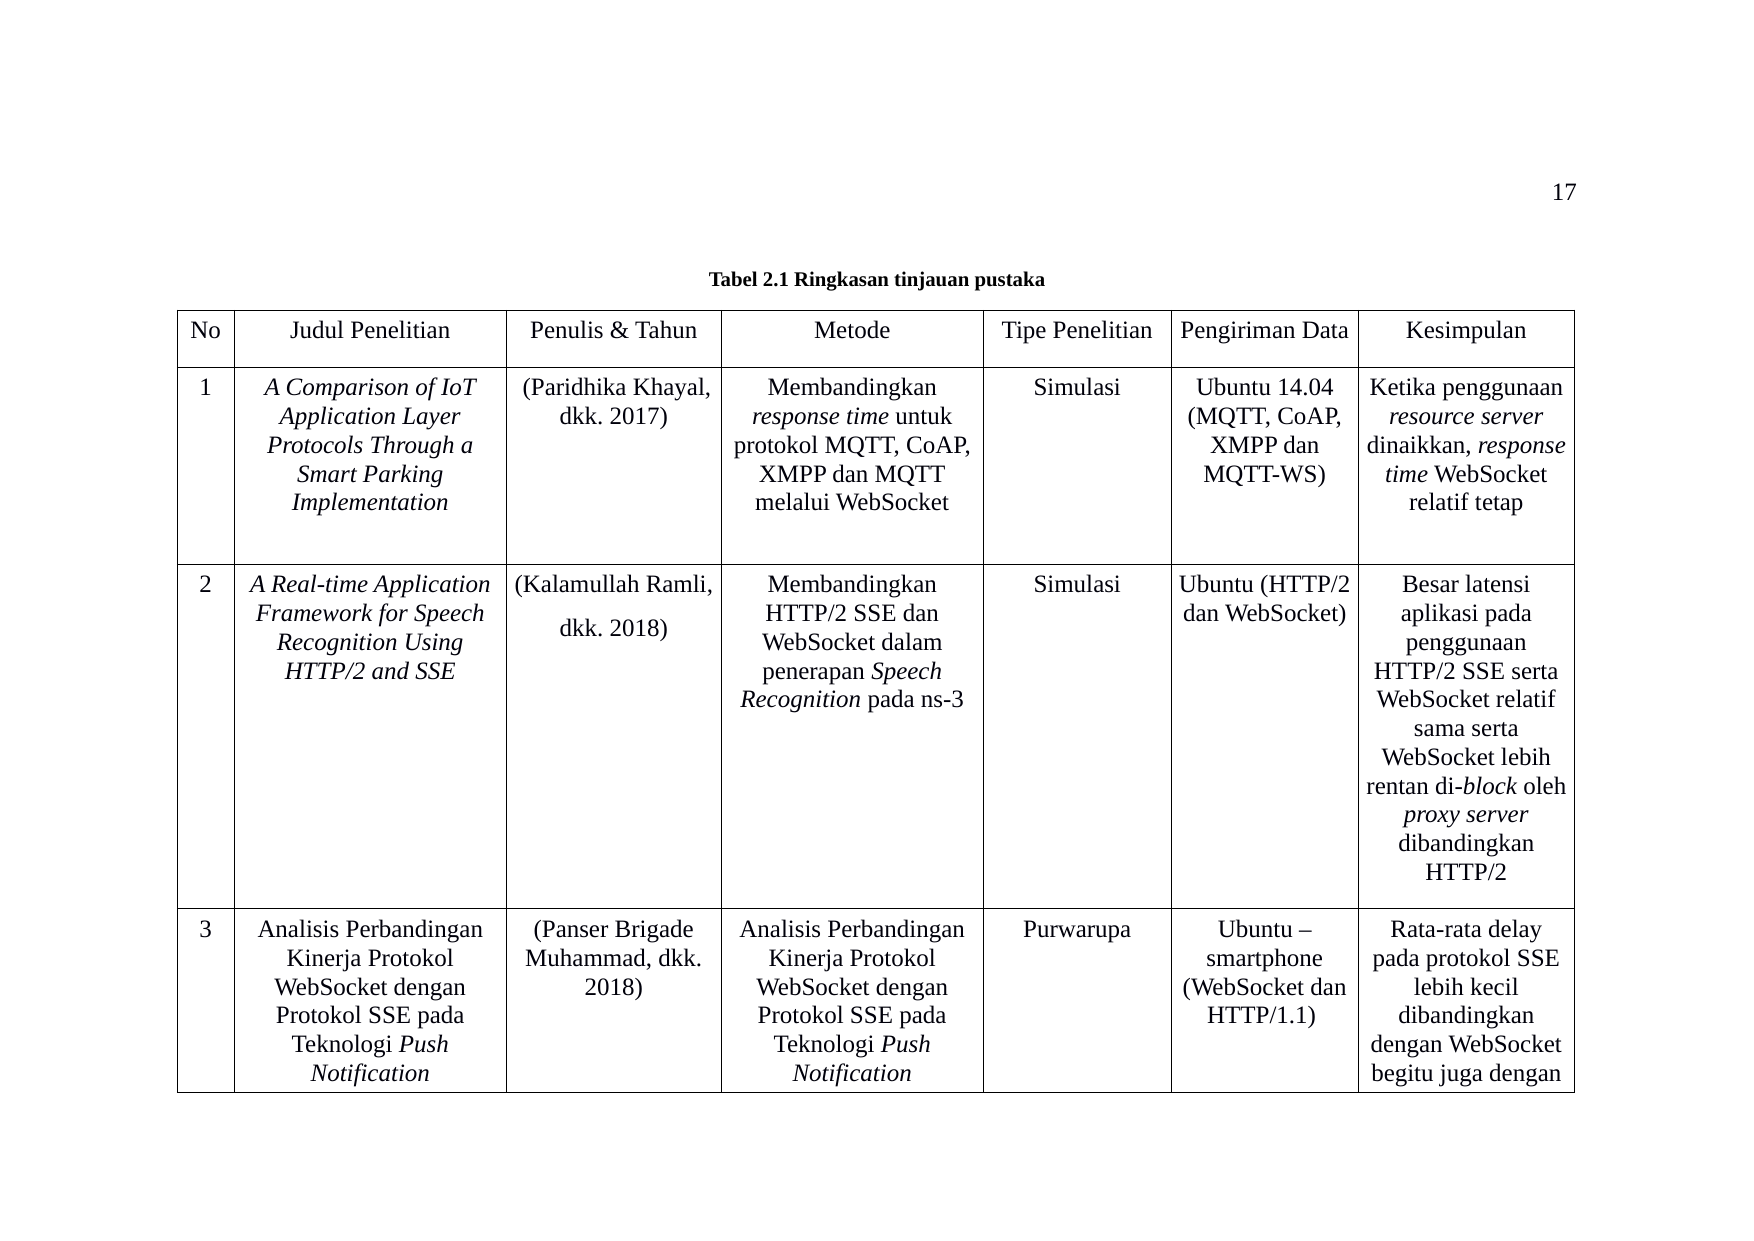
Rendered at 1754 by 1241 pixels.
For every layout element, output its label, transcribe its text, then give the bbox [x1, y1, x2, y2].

table_cell 1 [178, 368, 234, 564]
table_cell Analisis Perbandingan Kinerja Protokol WebSocket dengan Protokol SSE pada Teknologi Push Notification [722, 909, 983, 1092]
table_cell Simulasi [984, 565, 1171, 908]
table_cell A Comparison of IoT Application Layer Protocols Through a Smart Parking Implementation [235, 368, 506, 564]
table_cell Ubuntu – smartphone (WebSocket dan HTTP/1.1) [1172, 909, 1358, 1092]
table_cell Ubuntu (HTTP/2 dan WebSocket) [1172, 565, 1358, 908]
table_header Judul Penelitian [235, 311, 506, 367]
table_cell (Kalamullah Ramli, dkk. 2018) [507, 565, 721, 908]
table_header Kesimpulan [1359, 311, 1574, 367]
table_cell 3 [178, 909, 234, 1092]
table_cell Besar latensi aplikasi pada penggunaan HTTP/2 SSE serta WebSocket relatif sama serta WebSocket lebih rentan di-block oleh proxy server dibandingkan HTTP/2 [1359, 565, 1574, 908]
table_cell Purwarupa [984, 909, 1171, 1092]
table_cell Ketika penggunaan resource server dinaikkan, response time WebSocket relatif tetap [1359, 368, 1574, 564]
table_cell A Real-time Application Framework for Speech Recognition Using HTTP/2 and SSE [235, 565, 506, 908]
table_header Pengiriman Data [1172, 311, 1358, 367]
table_cell 2 [178, 565, 234, 908]
table_header Tipe Penelitian [984, 311, 1171, 367]
table_cell Ubuntu 14.04 (MQTT, CoAP, XMPP dan MQTT-WS) [1172, 368, 1358, 564]
table_cell (Paridhika Khayal, dkk. 2017) [507, 368, 721, 564]
table_header Metode [722, 311, 983, 367]
table_cell (Panser Brigade Muhammad, dkk. 2018) [507, 909, 721, 1092]
table_cell Membandingkan response time untuk protokol MQTT, CoAP, XMPP dan MQTT melalui WebSocket [722, 368, 983, 564]
table_cell Analisis Perbandingan Kinerja Protokol WebSocket dengan Protokol SSE pada Teknologi Push Notification [235, 909, 506, 1092]
table_cell Rata-rata delay pada protokol SSE lebih kecil dibandingkan dengan WebSocket begitu juga dengan [1359, 909, 1574, 1092]
text Tabel 2.1 Ringkasan tinjauan pustaka [177, 267, 1577, 291]
table_cell Membandingkan HTTP/2 SSE dan WebSocket dalam penerapan Speech Recognition pada ns-3 [722, 565, 983, 908]
table_header No [178, 311, 234, 367]
table_header Penulis & Tahun [507, 311, 721, 367]
table_cell Simulasi [984, 368, 1171, 564]
